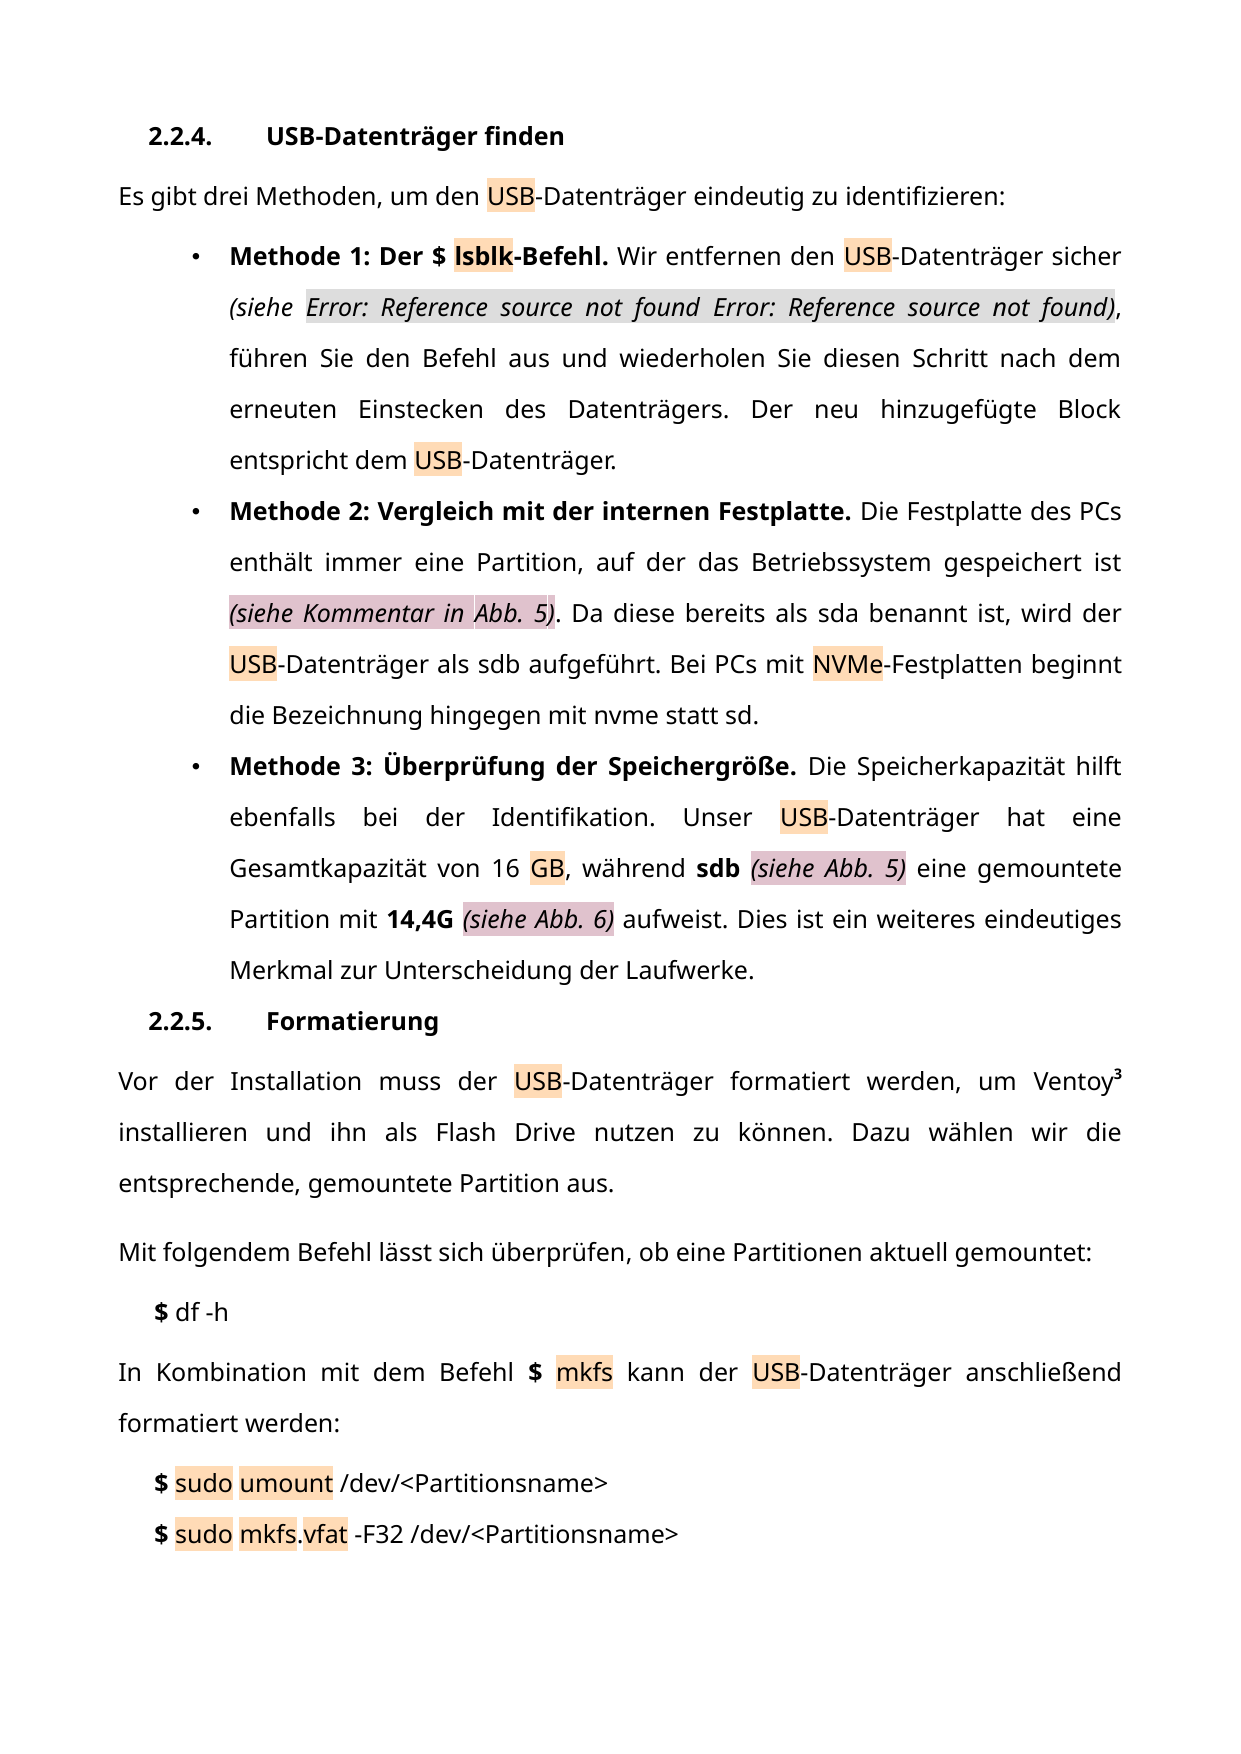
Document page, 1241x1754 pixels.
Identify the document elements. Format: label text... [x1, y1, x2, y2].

text Es gibt drei Methoden, um den USB-Datenträger eindeutig zu identifizieren: [118, 178, 1122, 212]
text In Kombination mit dem Befehl $ mkfs kann der USB-Datenträger anschließend formatiert werden: [118, 1355, 1122, 1440]
text Vor der Installation muss der USB-Datenträger formatiert werden, um Ventoy3 installieren und ihn als Flash Drive nutzen zu können. Dazu wählen wir die entsprechende, gemountete Partition aus. [118, 1064, 1122, 1200]
list Methode 1: Der $ lsblk-Befehl. Wir entfernen den USB-Datenträger sicher (siehe Error: Reference source not found Error: Reference source not found), führen Sie den Befehl aus und wiederholen Sie diesen Schritt nach dem erneuten Einstecken des Datenträgers. Der neu hinzugefügte Block entspricht dem USB-Datenträger. [192, 238, 1122, 476]
text $ sudo umount /dev/<Partitionsname> [154, 1466, 1122, 1500]
text $ df -h [154, 1295, 1122, 1329]
text Mit folgendem Befehl lässt sich überprüfen, ob eine Partitionen aktuell gemountet: [118, 1235, 1122, 1269]
text $ sudo mkfs.vfat -F32 /dev/<Partitionsname> [154, 1517, 1122, 1551]
list Methode 2: Vergleich mit der internen Festplatte. Die Festplatte des PCs enthält immer eine Partition, auf der das Betriebssystem gespeichert ist (siehe Kommentar in Abb. 5). Da diese bereits als sda benannt ist, wird der USB-Datenträger als sdb aufgeführt. Bei PCs mit NVMe-Festplatten beginnt die Bezeichnung hingegen mit nvme statt sd. [192, 493, 1122, 732]
subtitle USB-Datenträger finden [118, 118, 1122, 152]
subtitle Formatierung [118, 1004, 1122, 1038]
list Methode 3: Überprüfung der Speichergröße. Die Speicherkapazität hilft ebenfalls bei der Identifikation. Unser USB-Datenträger hat eine Gesamtkapazität von 16 GB, während sdb (siehe Abb. 5) eine gemountete Partition mit 14,4G (siehe Abb. 6) aufweist. Dies ist ein weiteres eindeutiges Merkmal zur Unterscheidung der Laufwerke. [192, 748, 1122, 987]
